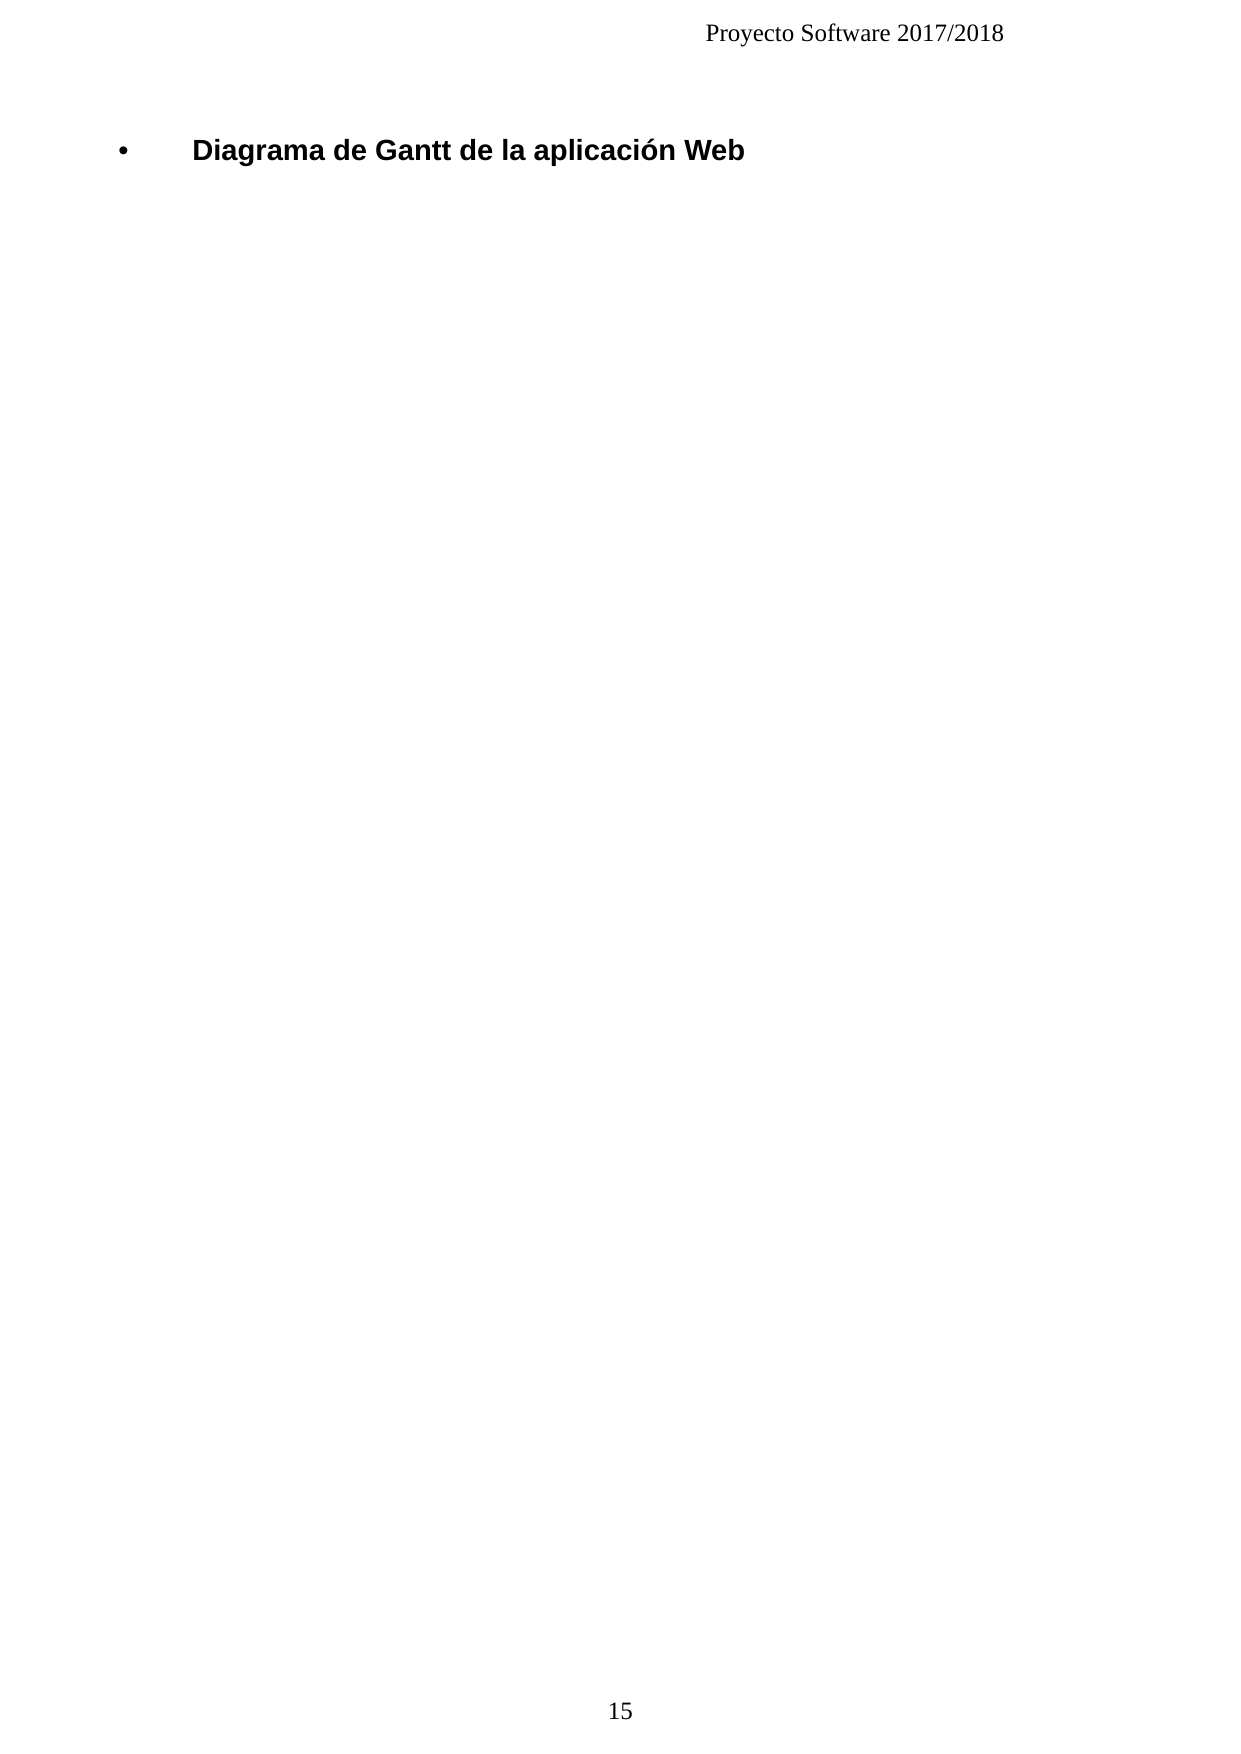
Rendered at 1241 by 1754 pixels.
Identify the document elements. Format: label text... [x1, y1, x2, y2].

subtitle Diagrama de Gantt de la aplicación Web [118, 133, 1122, 166]
